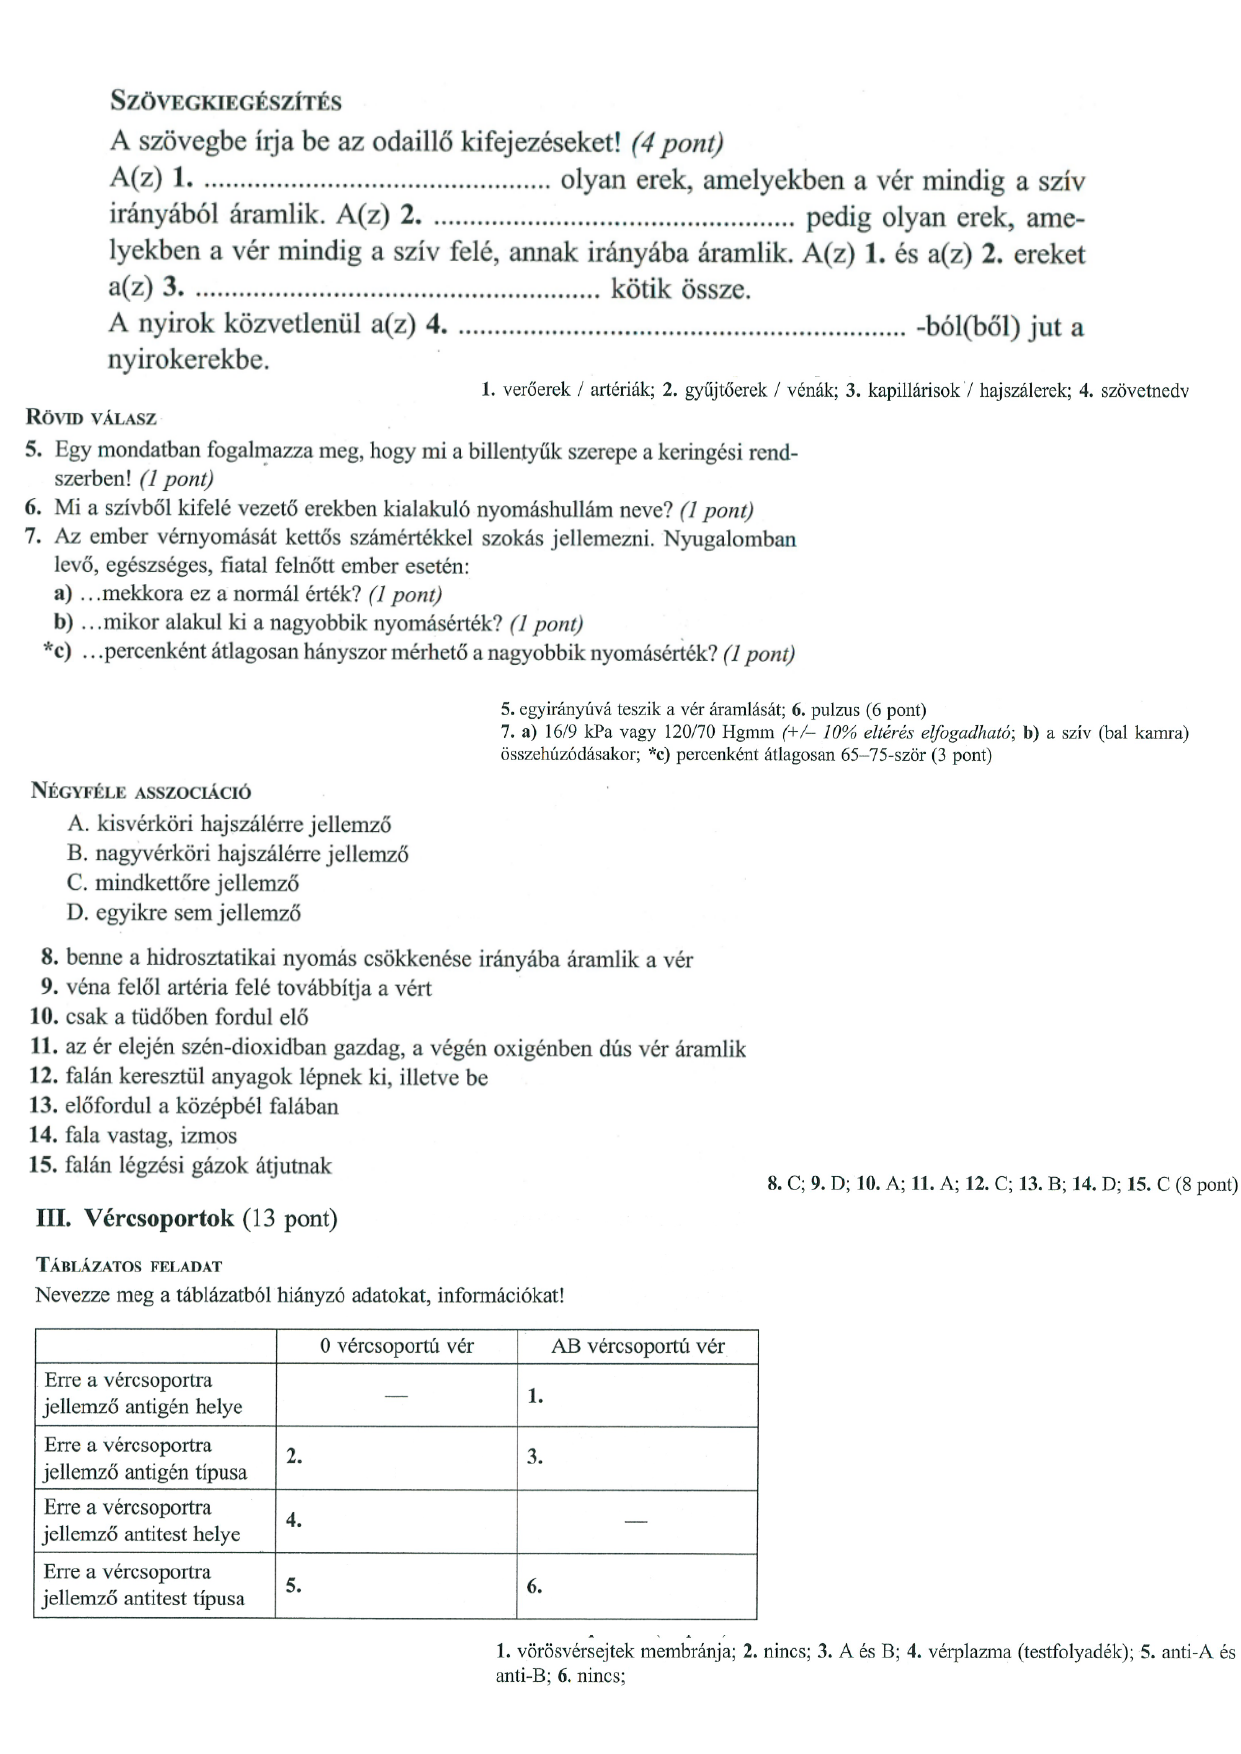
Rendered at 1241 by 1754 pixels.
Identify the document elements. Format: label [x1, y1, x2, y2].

picture [496, 698, 1192, 765]
picture [17, 79, 1189, 674]
picture [28, 775, 747, 1185]
picture [32, 1202, 760, 1621]
picture [491, 1635, 1241, 1688]
picture [762, 1172, 1241, 1196]
